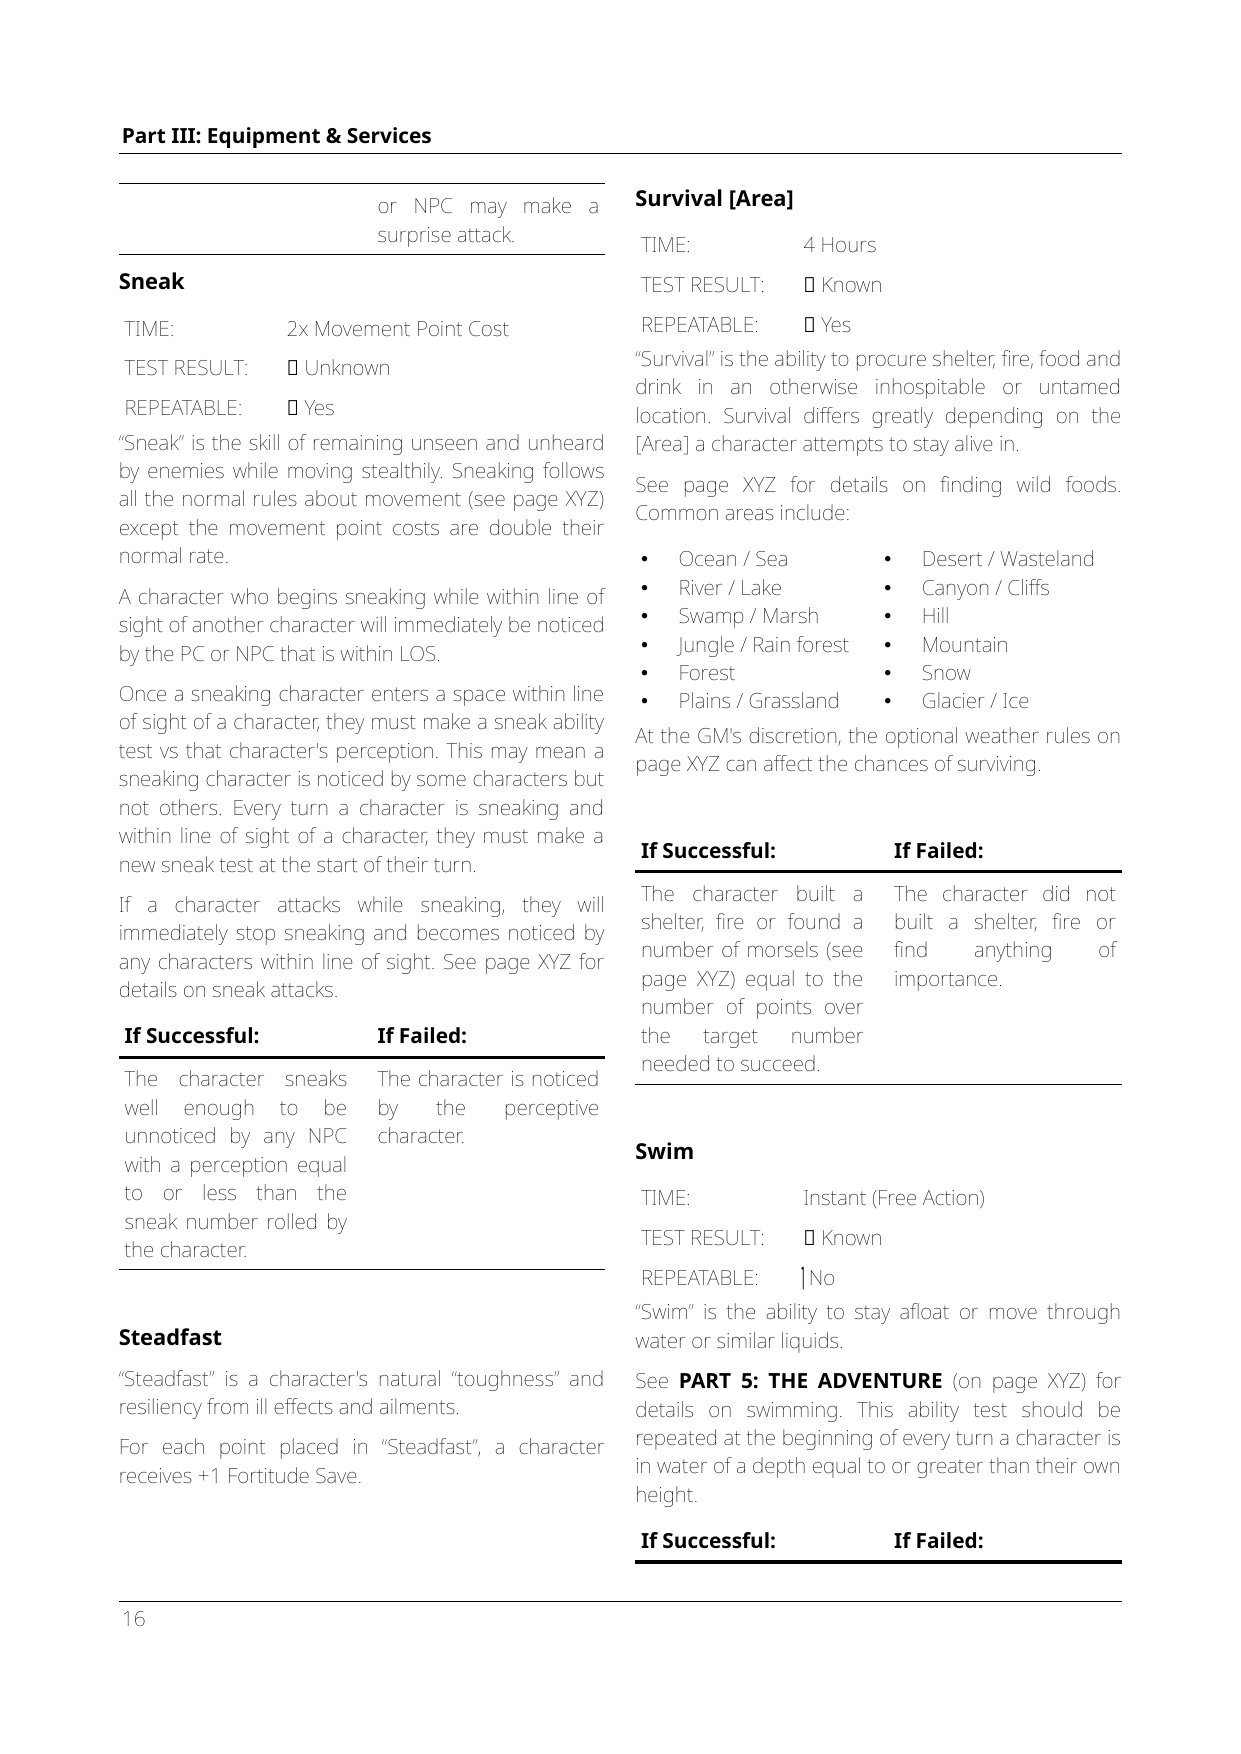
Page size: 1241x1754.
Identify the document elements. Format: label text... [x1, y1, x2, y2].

table_header If Successful: [119, 1016, 353, 1056]
table_header If Failed: [372, 1016, 605, 1056]
text Once a sneaking character enters a space within line of sight of a character, they must make a sneak ability test vs that character's perception. This may mean a sneaking character is noticed by some characters but not others. Every turn a character is sneaking and within line of sight of a character, they must make a new sneak test at the start of their turn. [118, 679, 605, 878]
table_header TIME: [635, 1178, 797, 1218]
table_cell  Known [797, 264, 1122, 304]
text Swim [635, 1136, 1122, 1166]
text “Swim” is the ability to stay afloat or move through water or similar liquids. [635, 1297, 1122, 1354]
table_cell The character did not built a shelter, fire or find anything of importance. [888, 873, 1122, 1083]
text Steadfast [118, 1322, 605, 1352]
text See PART 5: THE ADVENTURE (on page XYZ) for details on swimming. This ability test should be repeated at the beginning of every turn a character is in water of a depth equal to or greater than their own height. [635, 1366, 1122, 1508]
table_cell TEST RESULT: [635, 264, 797, 304]
table_header [869, 1521, 888, 1560]
table_cell [869, 873, 888, 1083]
table_cell or NPC may make a surprise attack. [372, 184, 605, 254]
table_cell  Unknown [281, 348, 605, 388]
text “Sneak” is the skill of remaining unseen and unheard by enemies while moving stealthily. Sneaking follows all the normal rules about movement (see page XYZ) except the movement point costs are double their normal rate. [118, 428, 605, 570]
text “Survival” is the ability to procure shelter, fire, food and drink in an otherwise inhospitable or untamed location. Survival differs greatly depending on the [Area] a character attempts to stay alive in. [635, 344, 1122, 458]
table_cell TEST RESULT: [119, 348, 281, 388]
text Survival [Area] [635, 183, 1122, 212]
text See page XYZ for details on finding wild foods. Common areas include: [635, 470, 1122, 527]
table_header 2x Movement Point Cost [281, 308, 605, 348]
table_header Ocean / Sea River / Lake Swamp / Marsh Jungle / Rain forest Forest Plains / Grassland [635, 539, 878, 721]
table_header Desert / Wasteland Canyon / Cliffs Hill Mountain Snow Glacier / Ice [878, 539, 1122, 721]
table_cell [353, 184, 372, 254]
table_header [353, 1016, 372, 1056]
table_cell REPEATABLE: [635, 304, 797, 344]
table_cell REPEATABLE: [635, 1258, 797, 1297]
text Sneak [118, 266, 605, 296]
table_cell  Known [797, 1218, 1122, 1258]
text If a character attacks while sneaking, they will immediately stop sneaking and becomes noticed by any characters within line of sight. See page XYZ for details on sneak attacks. [118, 890, 605, 1004]
table_cell  Yes [281, 388, 605, 428]
table_cell The character is noticed by the perceptive character. [372, 1059, 605, 1269]
table_cell  Yes [797, 304, 1122, 344]
table_header 4 Hours [797, 224, 1122, 264]
table_header TIME: [635, 224, 797, 264]
text “Steadfast” is a character's natural “toughness” and resiliency from ill effects and ailments. [118, 1364, 605, 1421]
table_cell The character built a shelter, fire or found a number of morsels (see page XYZ) equal to the number of points over the target number needed to succeed. [635, 873, 869, 1083]
table_cell REPEATABLE: [119, 388, 281, 428]
text For each point placed in “Steadfast”, a character receives +1 Fortitude Save. [118, 1432, 605, 1489]
table_header If Failed: [888, 830, 1122, 870]
table_cell TEST RESULT: [635, 1218, 797, 1258]
text A character who begins sneaking while within line of sight of another character will immediately be noticed by the PC or NPC that is within LOS. [118, 582, 605, 667]
table_cell The character sneaks well enough to be unnoticed by any NPC with a perception equal to or less than the sneak number rolled by the character. [119, 1059, 353, 1269]
table_header If Successful: [635, 830, 869, 870]
table_header [869, 830, 888, 870]
table_cell [119, 184, 353, 254]
table_header TIME: [119, 308, 281, 348]
table_header If Failed: [888, 1521, 1122, 1560]
table_header Instant (Free Action) [797, 1178, 1122, 1218]
table_cell [353, 1059, 372, 1269]
text At the GM's discretion, the optional weather rules on page XYZ can affect the chances of surviving. [635, 721, 1122, 778]
table_header If Successful: [635, 1521, 869, 1560]
table_cell  No [797, 1258, 1122, 1297]
